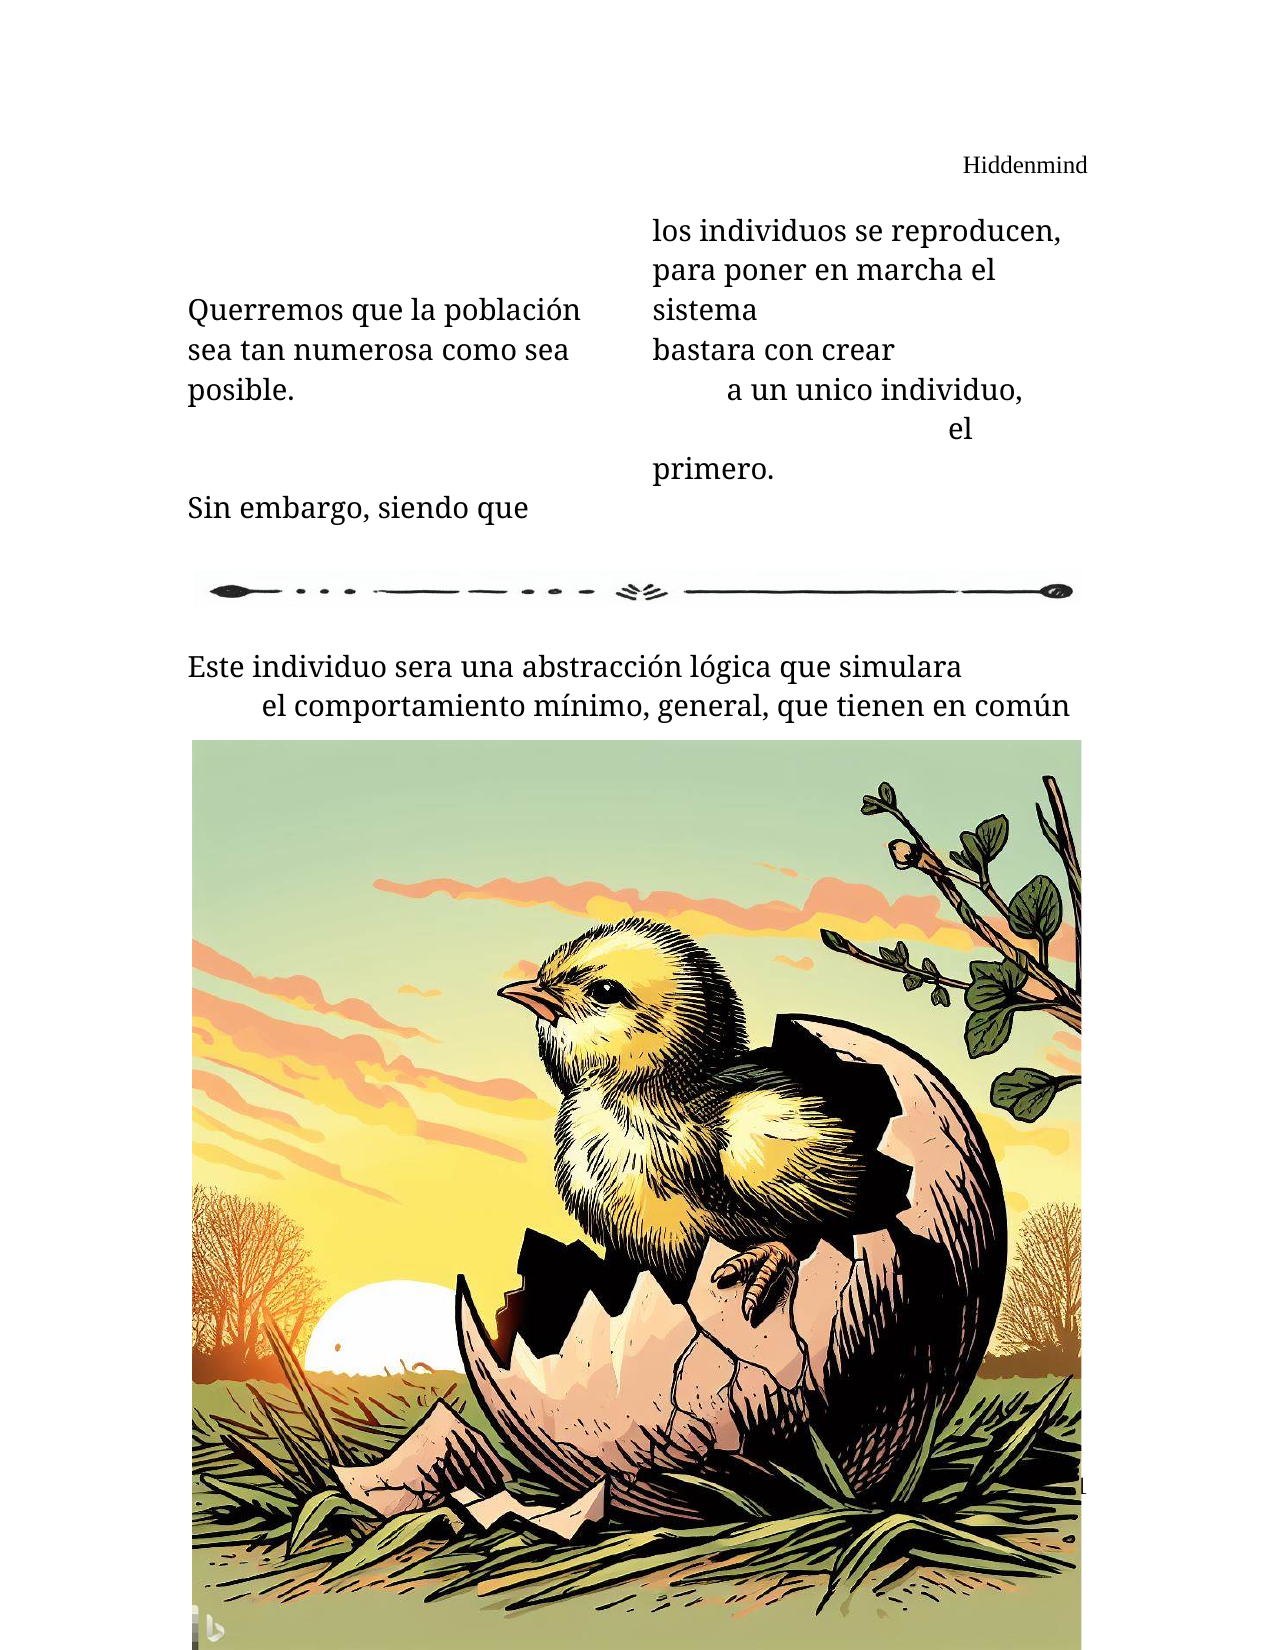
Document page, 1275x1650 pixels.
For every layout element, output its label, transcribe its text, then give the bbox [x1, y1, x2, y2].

text el primero. [652, 408, 1087, 488]
picture [192, 740, 1082, 1650]
text para poner en marcha el sistema [652, 250, 1087, 329]
text todos los individuos de todas las especies de seres vivientes. [187, 725, 1087, 804]
text bastara con crear [652, 329, 1087, 369]
text Sin embargo, siendo que [187, 488, 622, 527]
text a un unico individuo, [652, 369, 1087, 408]
text el comportamiento mínimo, general, que tienen en común [187, 686, 1087, 725]
text Querremos que la población sea tan numerosa como sea posible. [187, 289, 622, 408]
text los individuos se reproducen, [652, 210, 1087, 250]
text Este individuo sera una abstracción lógica que simulara [187, 646, 1087, 686]
picture [193, 570, 1083, 606]
